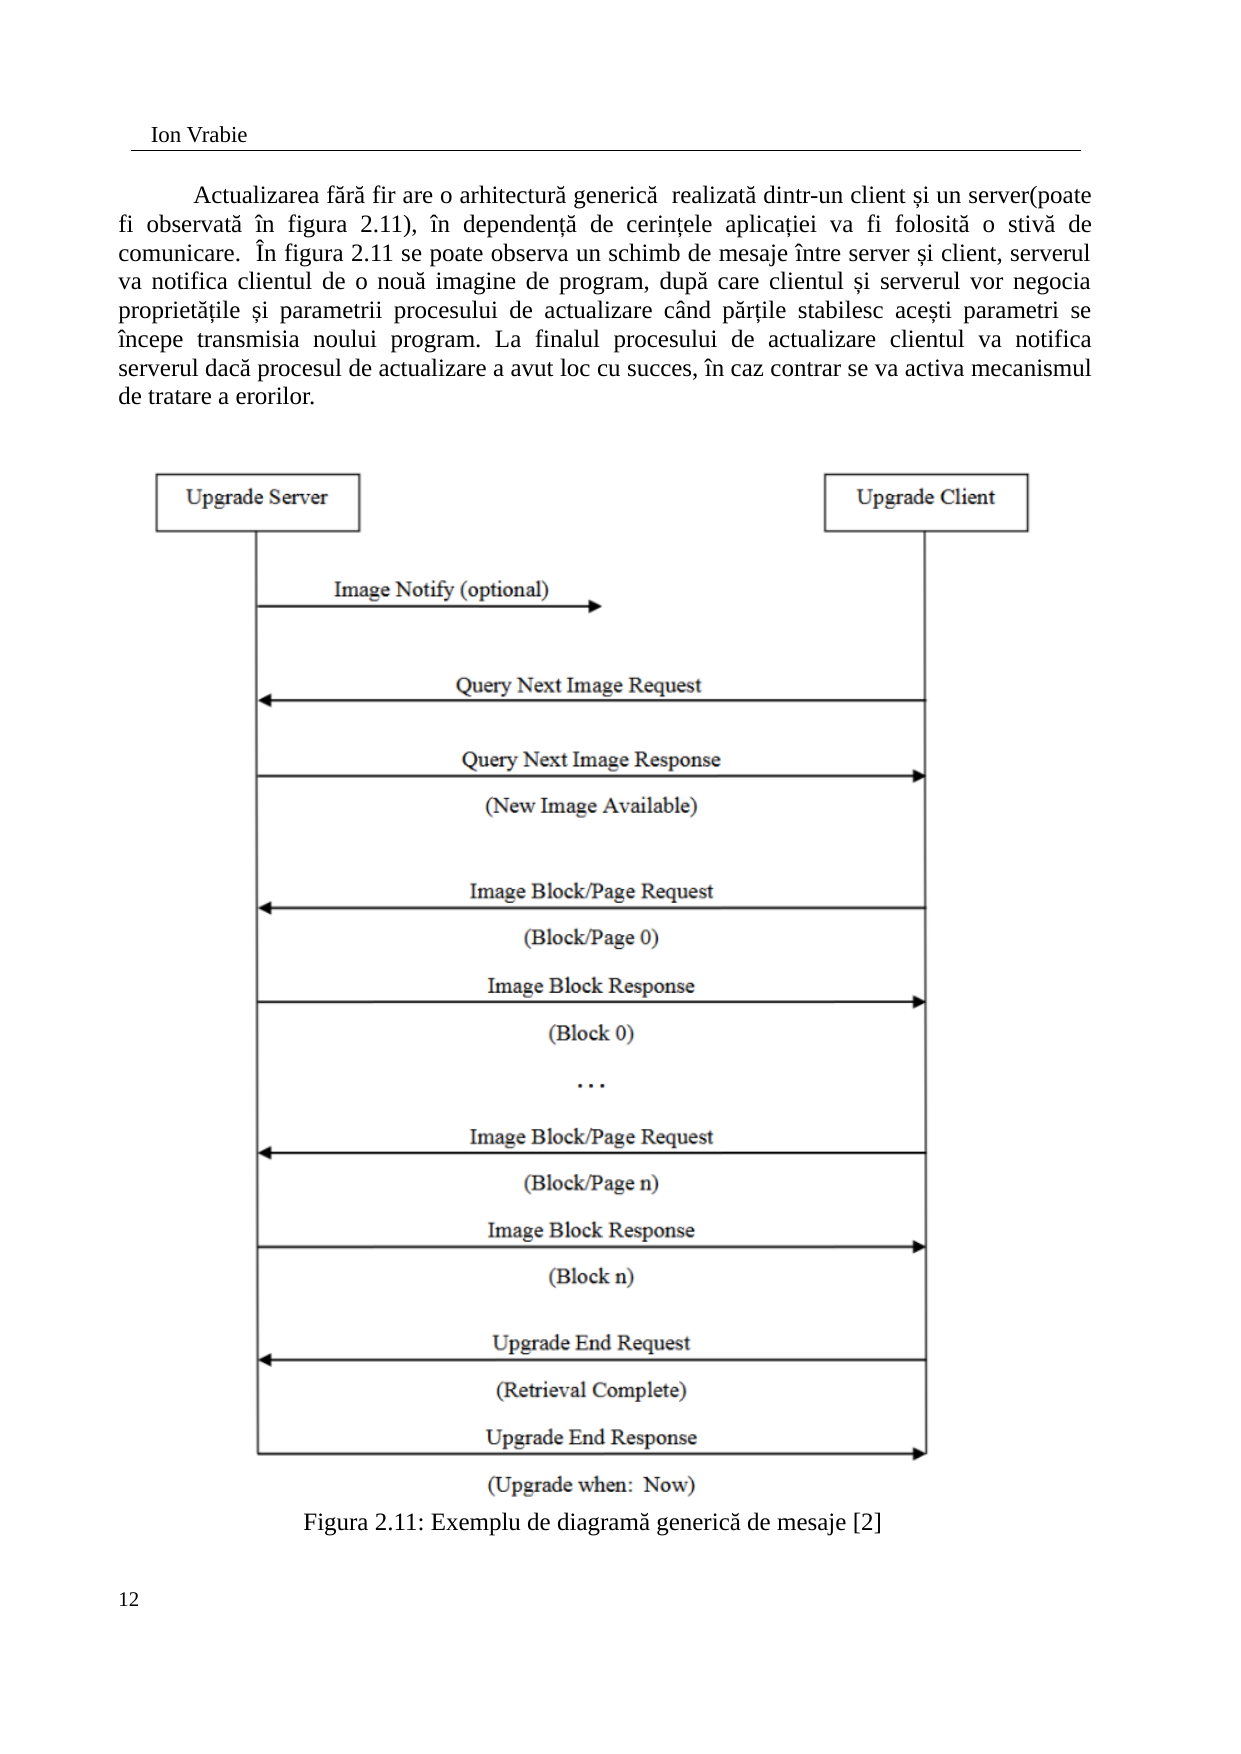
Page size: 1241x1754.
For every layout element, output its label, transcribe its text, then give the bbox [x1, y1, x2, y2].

text Figura 2.11: Exemplu de diagramă generică de mesaje [2] [143, 1502, 1042, 1536]
picture [143, 465, 1042, 1502]
text Actualizarea fără fir are o arhitectură generică realizată dintr-un client și un server(poate fi observată în figura 2.11), în dependență de cerințele aplicației va fi folosită o stivă de comunicare. În figura 2.11 se poate observa un schimb de mesaje între server și client, serverul va notifica clientul de o nouă imagine de program, după care clientul și serverul vor negocia proprietățile și parametrii procesului de actualizare când părțile stabilesc acești parametri se începe transmisia noului program. La finalul procesului de actualizare clientul va notifica serverul dacă procesul de actualizare a avut loc cu succes, în caz contrar se va activa mecanismul de tratare a erorilor. [118, 180, 1093, 410]
